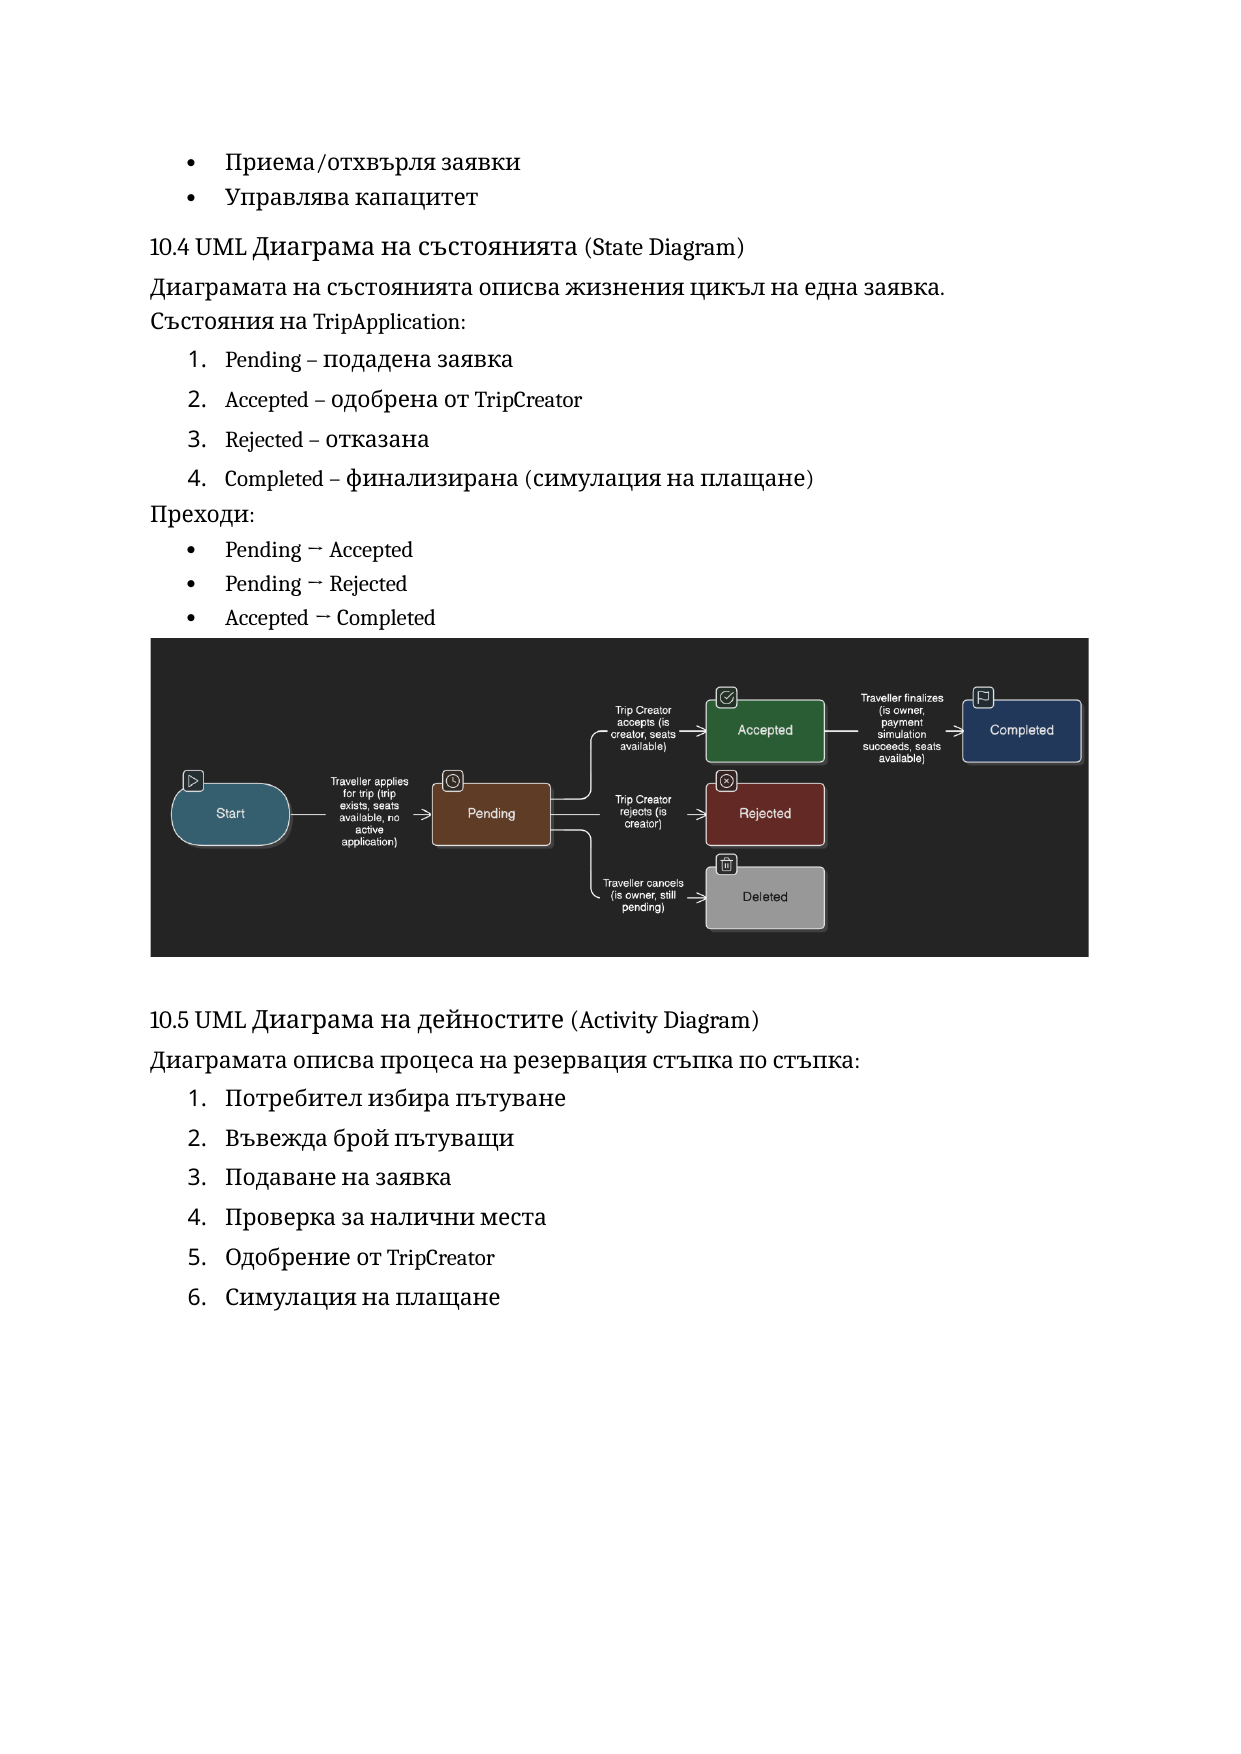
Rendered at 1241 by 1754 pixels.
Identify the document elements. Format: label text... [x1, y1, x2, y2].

text Диаграмата описва процеса на резервация стъпка по стъпка: [150, 1048, 1090, 1074]
list Completed – финализирана (симулация на плащане) [187, 462, 1090, 493]
list Accepted – одобрена от TripCreator [187, 383, 1090, 414]
list Подаване на заявка [187, 1161, 1090, 1193]
list Pending → Rejected [187, 571, 1090, 597]
text Състояния на TripApplication: [150, 309, 1090, 335]
list Rejected – отказана [187, 423, 1090, 454]
list Потребител избира пътуване [187, 1082, 1090, 1113]
subtitle 10.4 UML Диаграма на състоянията (State Diagram) [150, 233, 1090, 262]
list Приема/отхвърля заявки [187, 150, 1090, 176]
list Pending → Accepted [187, 536, 1090, 563]
list Accepted → Completed [187, 605, 1090, 631]
list Проверка за налични места [187, 1201, 1090, 1232]
list Pending – подадена заявка [187, 343, 1090, 374]
list Одобрение от TripCreator [187, 1241, 1090, 1272]
list Управлява капацитет [187, 184, 1090, 211]
subtitle 10.5 UML Диаграма на дейностите (Activity Diagram) [150, 1006, 1090, 1035]
list Симулация на плащане [187, 1280, 1090, 1312]
text Преходи: [150, 502, 1090, 528]
list Въвежда брой пътуващи [187, 1122, 1090, 1153]
text Диаграмата на състоянията описва жизнения цикъл на една заявка. [150, 274, 1090, 301]
